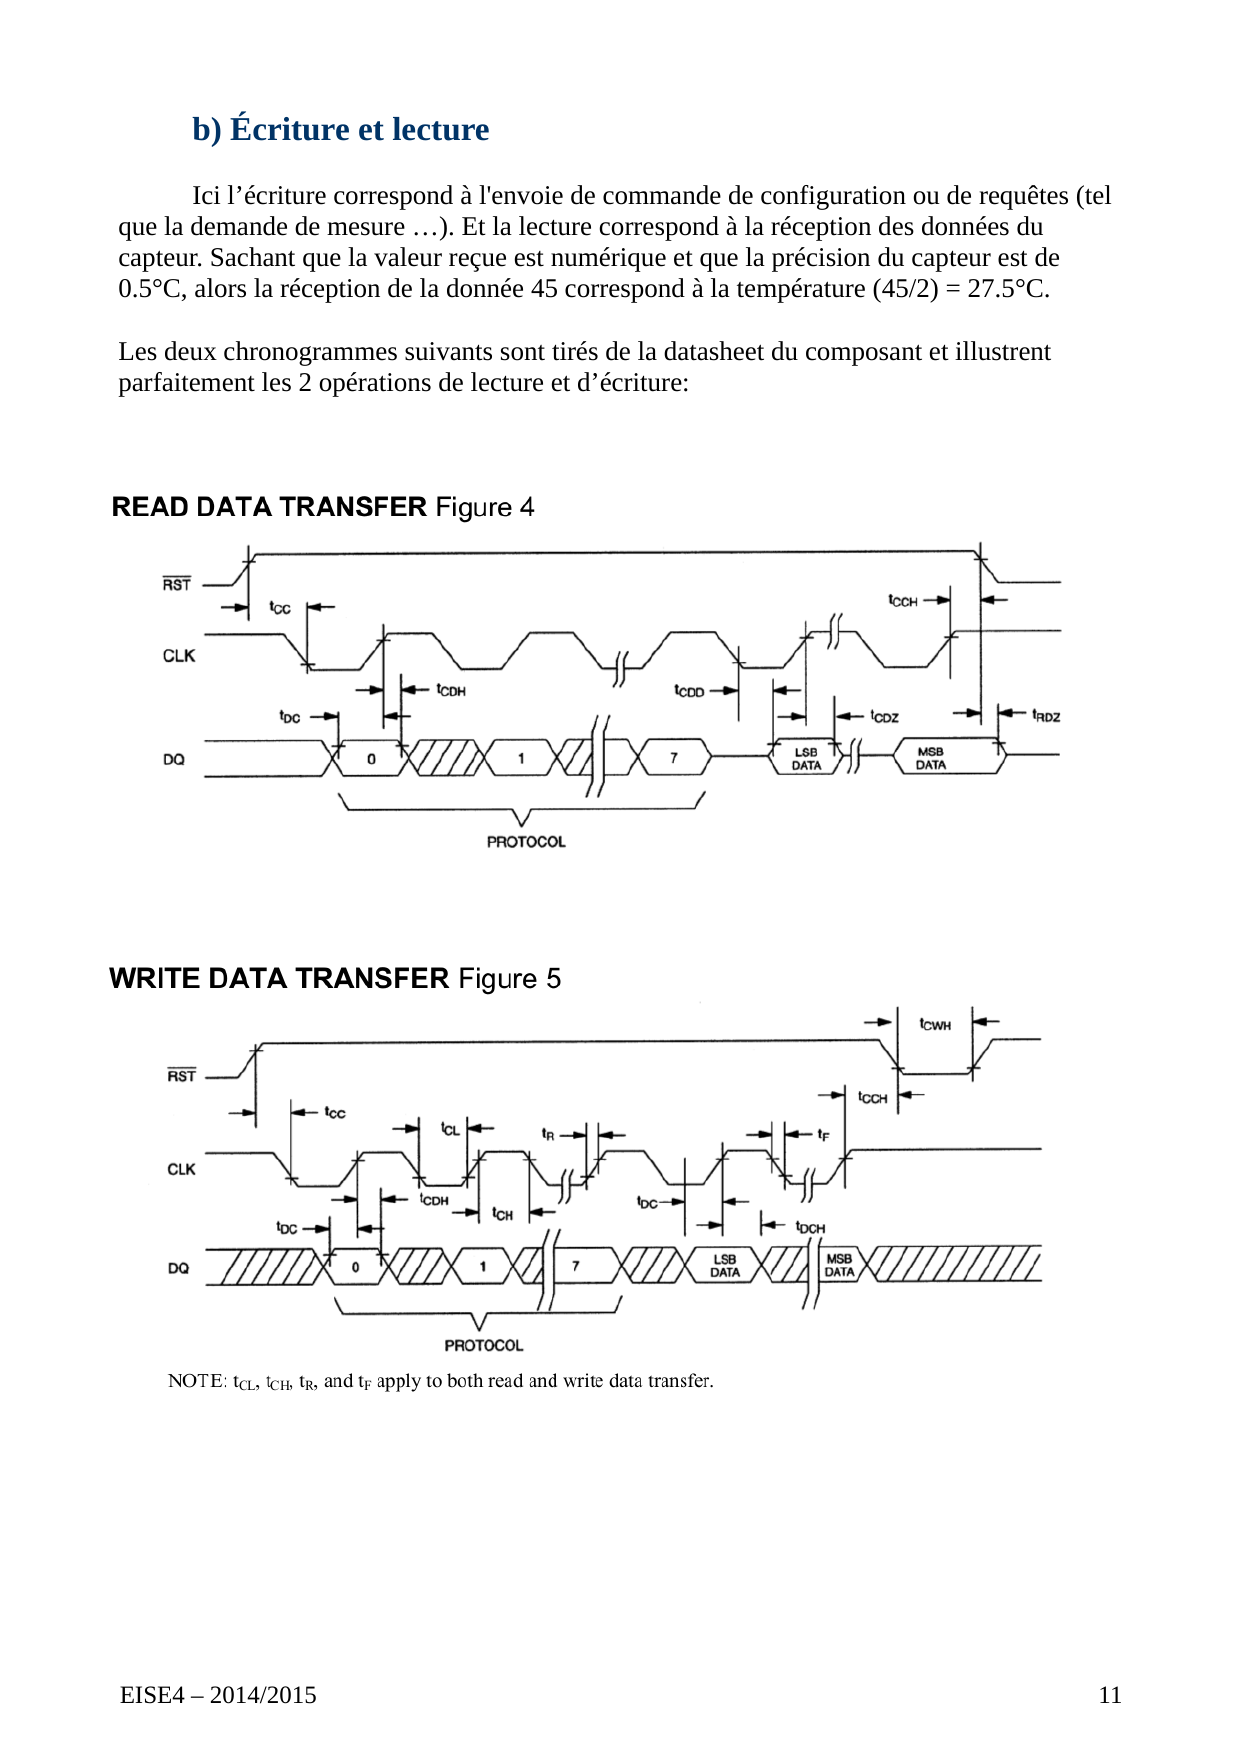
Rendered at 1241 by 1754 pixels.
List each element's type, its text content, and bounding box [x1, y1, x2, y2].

text Les deux chronogrammes suivants sont tirés de la datasheet du composant et illustrent parfaitement les 2 opérations de lecture et d’écriture: [118, 334, 1122, 397]
picture [88, 482, 1093, 876]
text b) Écriture et lecture [118, 109, 1122, 148]
picture [94, 964, 1099, 1398]
text Ici l’écriture correspond à l'envoie de commande de configuration ou de requêtes (tel que la demande de mesure …). Et la lecture correspond à la réception des données du capteur. Sachant que la valeur reçue est numérique et que la précision du capteur est de 0.5°C, alors la réception de la donnée 45 correspond à la température (45/2) = 27.5°C. [118, 179, 1122, 303]
